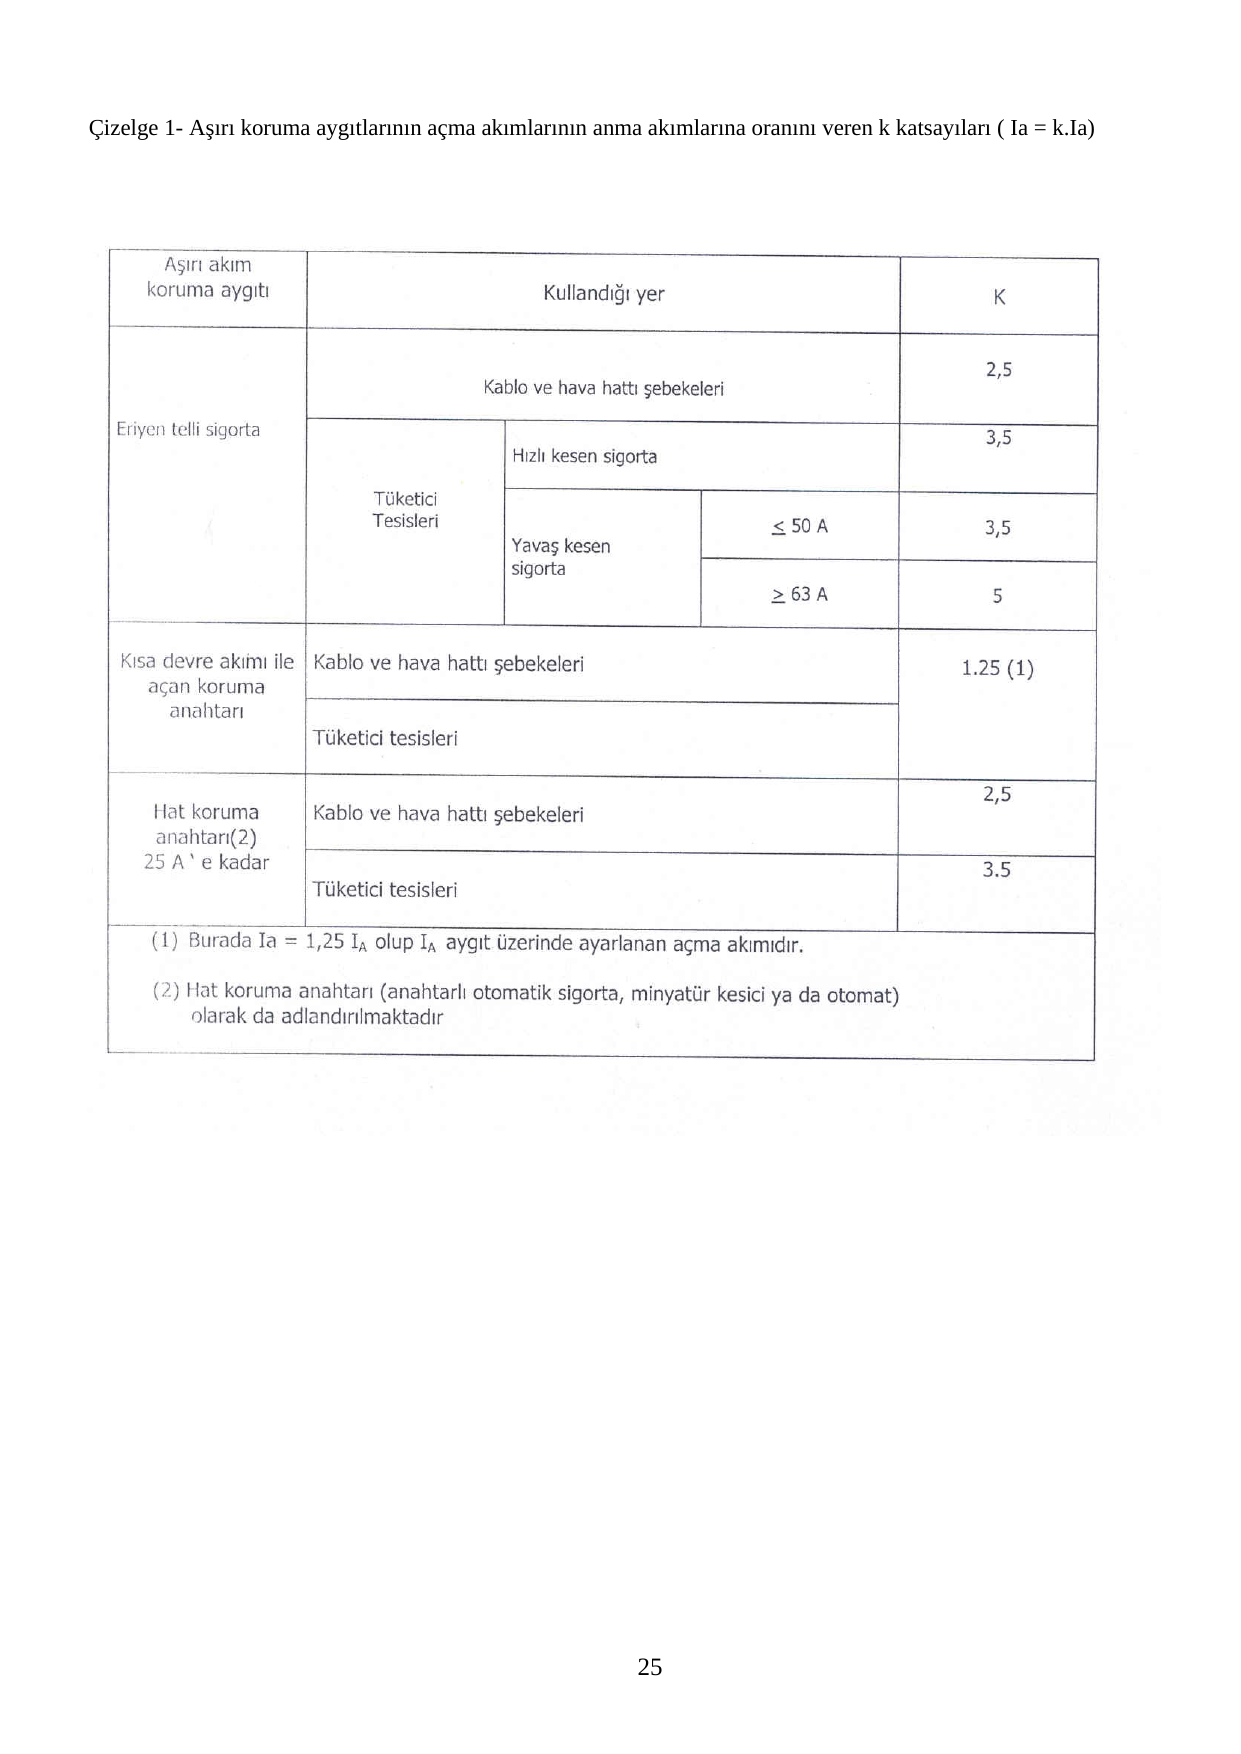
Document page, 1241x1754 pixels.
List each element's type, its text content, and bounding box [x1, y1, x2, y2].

text Çizelge 1- Aşırı koruma aygıtlarının açma akımlarının anma akımlarına oranını veren k katsayıları ( Ia = k.Ia) [88, 115, 1211, 140]
picture [87, 240, 1161, 1136]
